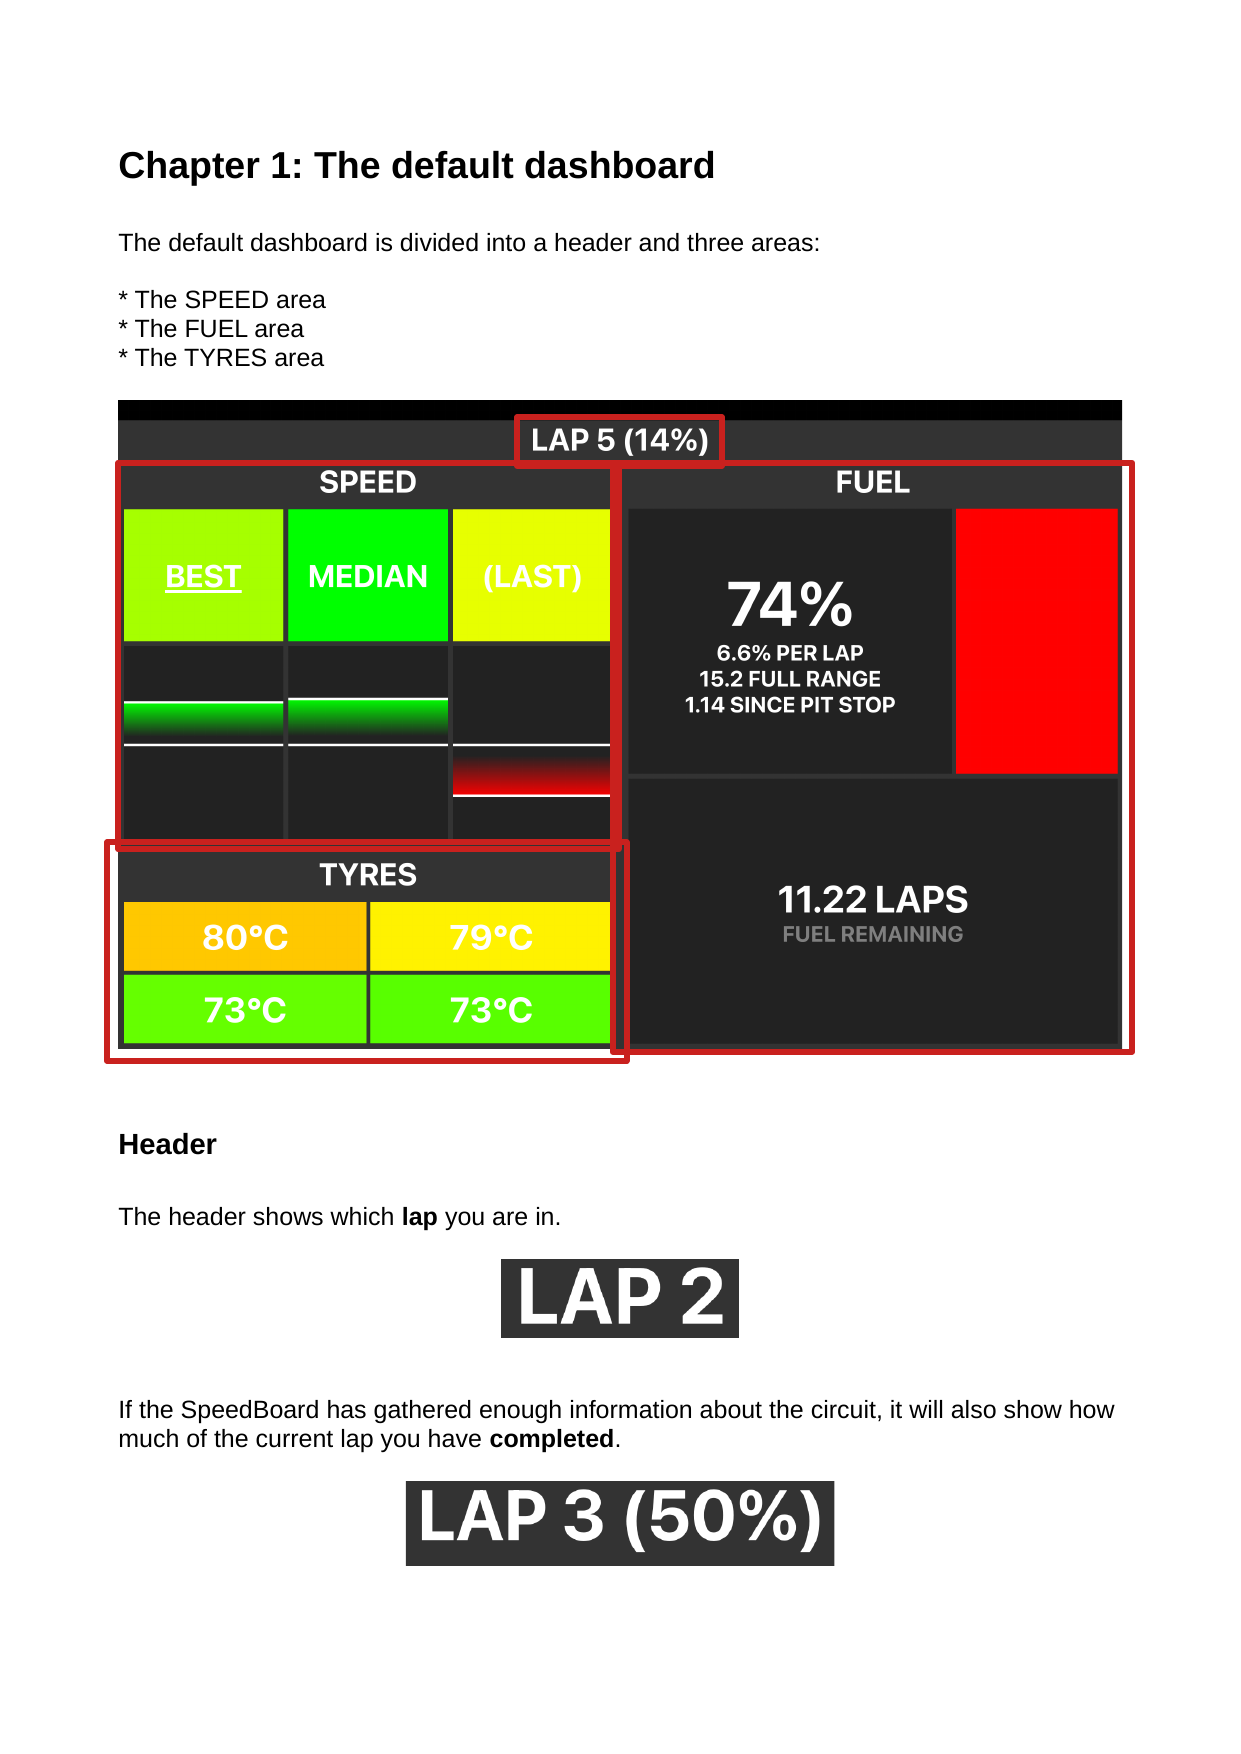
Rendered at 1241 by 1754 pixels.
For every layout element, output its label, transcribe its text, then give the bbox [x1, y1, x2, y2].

picture [622, 466, 1123, 1049]
picture [520, 420, 719, 460]
picture [405, 1481, 835, 1566]
text If the SpeedBoard has gathered enough information about the circuit, it will also show how much of the current lap you have completed. [118, 1395, 1122, 1452]
text * The FUEL area [118, 314, 1122, 342]
subtitle Chapter 1: The default dashboard [118, 143, 1122, 186]
text The header shows which lap you are in. [118, 1202, 1122, 1231]
picture [616, 845, 624, 1049]
text * The TYRES area [118, 342, 1122, 371]
picture [121, 466, 610, 839]
picture [118, 400, 1123, 460]
text * The SPEED area [118, 285, 1122, 314]
text The default dashboard is divided into a header and three areas: [118, 227, 1122, 256]
picture [118, 852, 610, 1049]
picture [501, 1259, 739, 1338]
subtitle Header [118, 1127, 1122, 1161]
